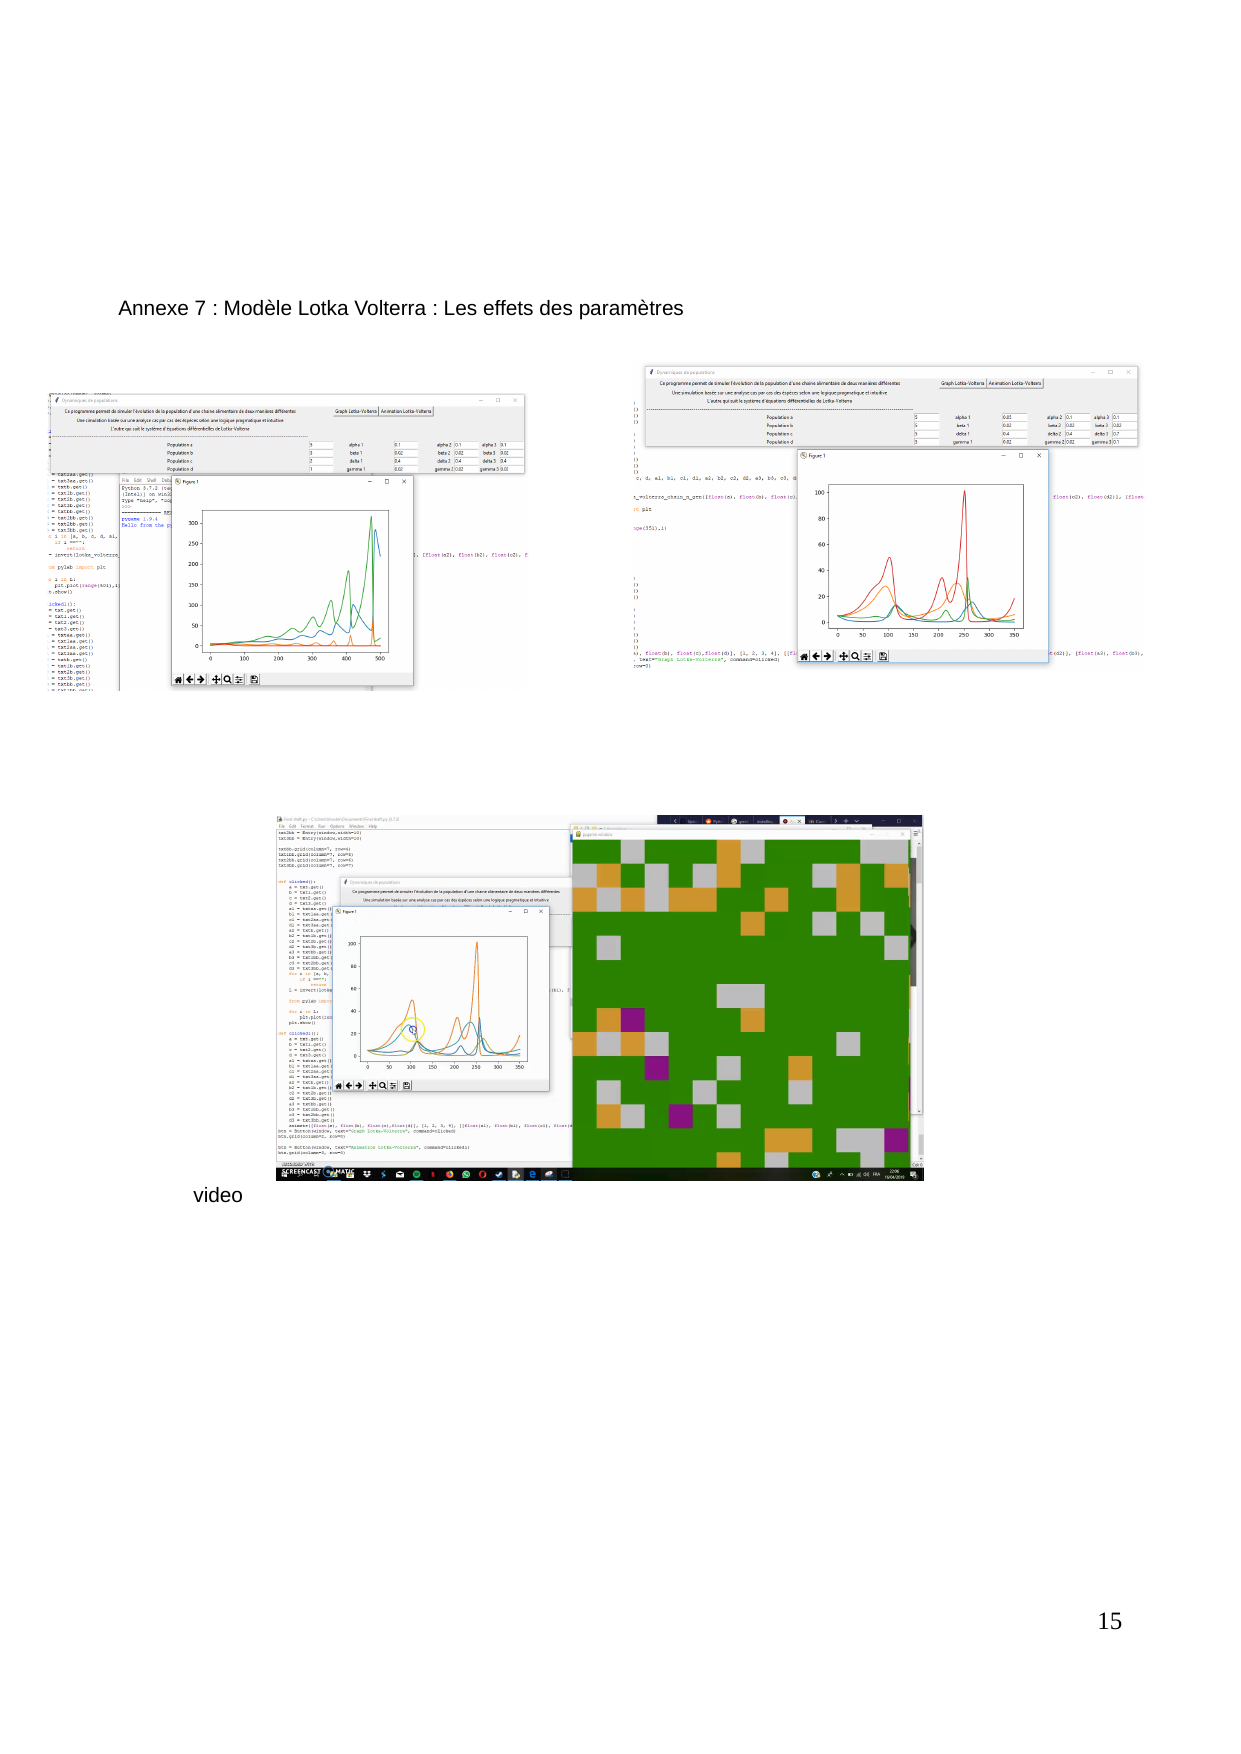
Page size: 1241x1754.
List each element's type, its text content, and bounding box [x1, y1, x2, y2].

picture [633, 355, 1146, 671]
text Annexe 7 : Modèle Lotka Volterra : Les effets des paramètres [118, 296, 1122, 320]
picture [47, 393, 529, 691]
text video [118, 1159, 1122, 1207]
